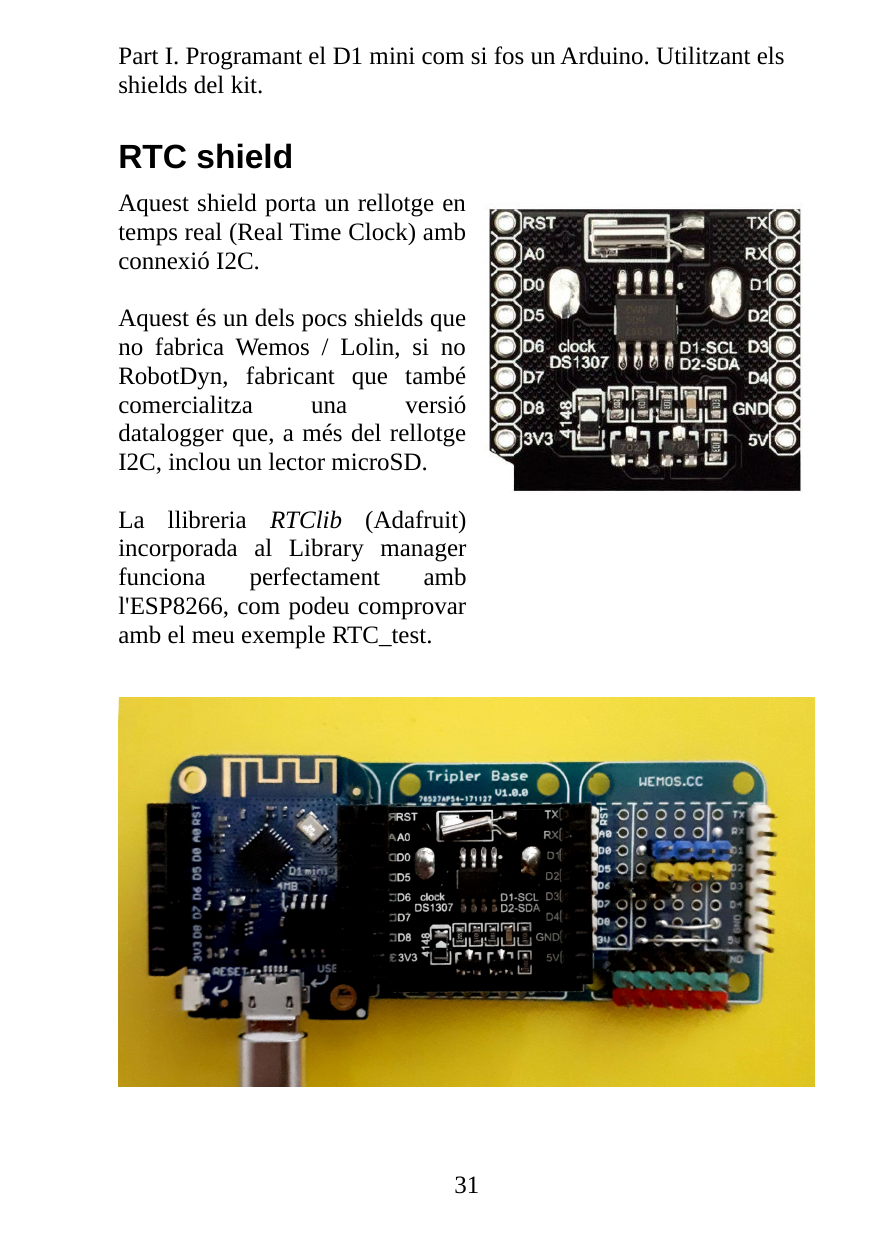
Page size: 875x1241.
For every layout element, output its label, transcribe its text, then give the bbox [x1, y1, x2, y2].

table_header [466, 532, 815, 648]
picture [118, 697, 815, 1087]
picture [466, 188, 815, 532]
subtitle RTC shield [118, 137, 815, 176]
table_header Aquest shield porta un rellotge en temps real (Real Time Clock) amb connexió I2C. Aquest és un dels pocs shields que no fabrica Wemos / Lolin, si no RobotDyn, fabricant que també comercialitza una versió datalogger que, a més del rellotge I2C, inclou un lector microSD. La llibreria RTClib (Adafruit) incorporada al Library manager funciona perfectament amb l'ESP8266, com podeu comprovar amb el meu exemple RTC_test. [118, 189, 466, 648]
